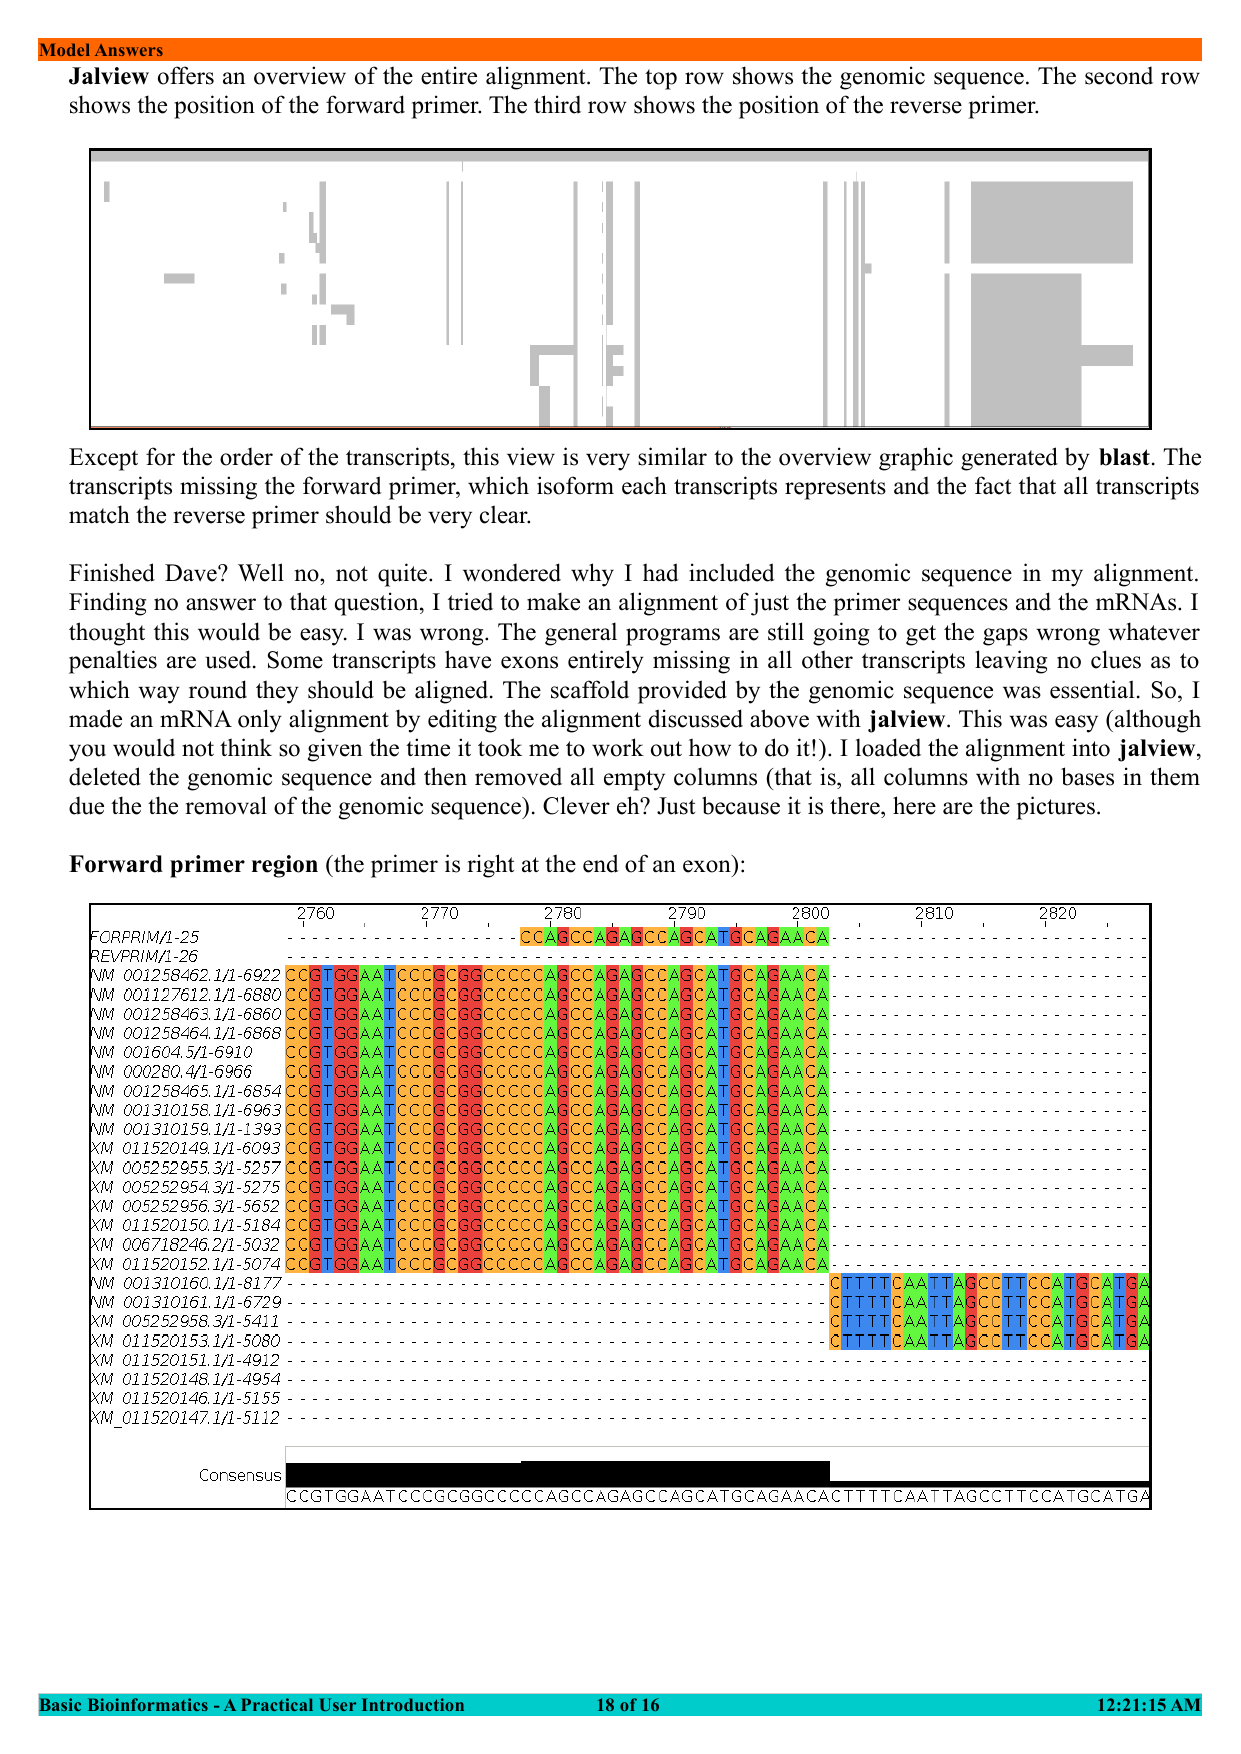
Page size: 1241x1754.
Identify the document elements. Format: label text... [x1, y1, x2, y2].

text Finished Dave? Well no, not quite. I wondered why I had included the genomic sequence in my alignment. Finding no answer to that question, I tried to make an alignment of just the primer sequences and the mRNAs. I thought this would be easy. I was wrong. The general programs are still going to get the gaps wrong whatever penalties are used. Some transcripts have exons entirely missing in all other transcripts leaving no clues as to which way round they should be aligned. The scaffold provided by the genomic sequence was essential. So, I made an mRNA only alignment by editing the alignment discussed above with jalview. This was easy (although you would not think so given the time it took me to work out how to do it!). I loaded the alignment into jalview, deleted the genomic sequence and then removed all empty columns (that is, all columns with no bases in them due the the removal of the genomic sequence). Clever eh? Just because it is there, here are the pictures. [69, 558, 1202, 820]
text Except for the order of the transcripts, this view is very similar to the overview graphic generated by blast. The transcripts missing the forward primer, which isoform each transcripts represents and the fact that all transcripts match the reverse primer should be very clear. [69, 148, 1202, 529]
picture [91, 905, 1149, 1508]
text Forward primer region (the primer is right at the end of an exon): [69, 849, 1202, 878]
picture [91, 150, 1149, 428]
text Jalview offers an overview of the entire alignment. The top row shows the genomic sequence. The second row shows the position of the forward primer. The third row shows the position of the reverse primer. [69, 61, 1202, 119]
